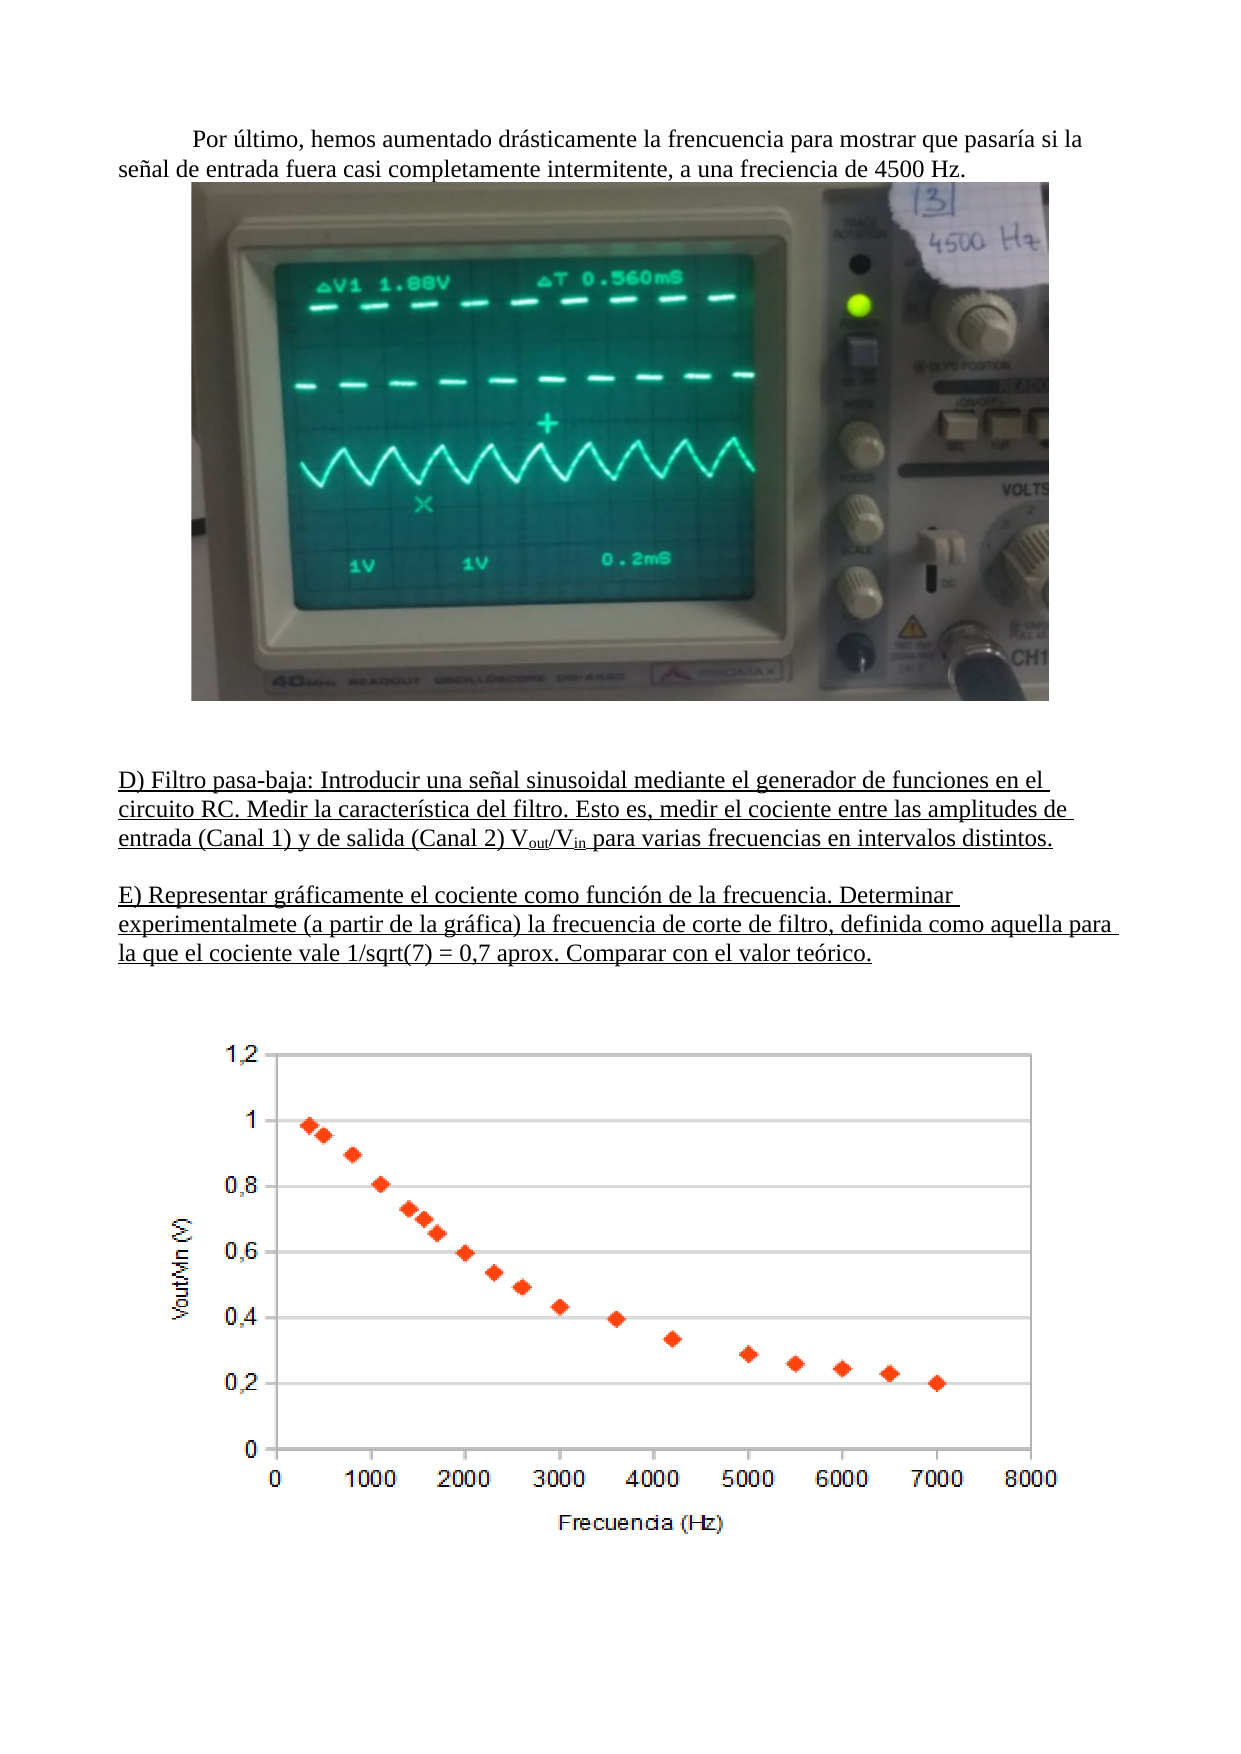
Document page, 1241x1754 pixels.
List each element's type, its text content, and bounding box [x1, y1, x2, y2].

text D) Filtro pasa-baja: Introducir una señal sinusoidal mediante el generador de funciones en el circuito RC. Medir la característica del filtro. Esto es, medir el cociente entre las amplitudes de entrada (Canal 1) y de salida (Canal 2) Vout/Vin para varias frecuencias en intervalos distintos. [118, 765, 1122, 851]
text Por último, hemos aumentado drásticamente la frencuencia para mostrar que pasaría si la señal de entrada fuera casi completamente intermitente, a una freciencia de 4500 Hz. [118, 118, 1122, 183]
picture [191, 182, 1049, 701]
picture [150, 1027, 1074, 1548]
text E) Representar gráficamente el cociente como función de la frecuencia. Determinar experimentalmete (a partir de la gráfica) la frecuencia de corte de filtro, definida como aquella para la que el cociente vale 1/sqrt(7) = 0,7 aprox. Comparar con el valor teórico. [118, 880, 1122, 966]
